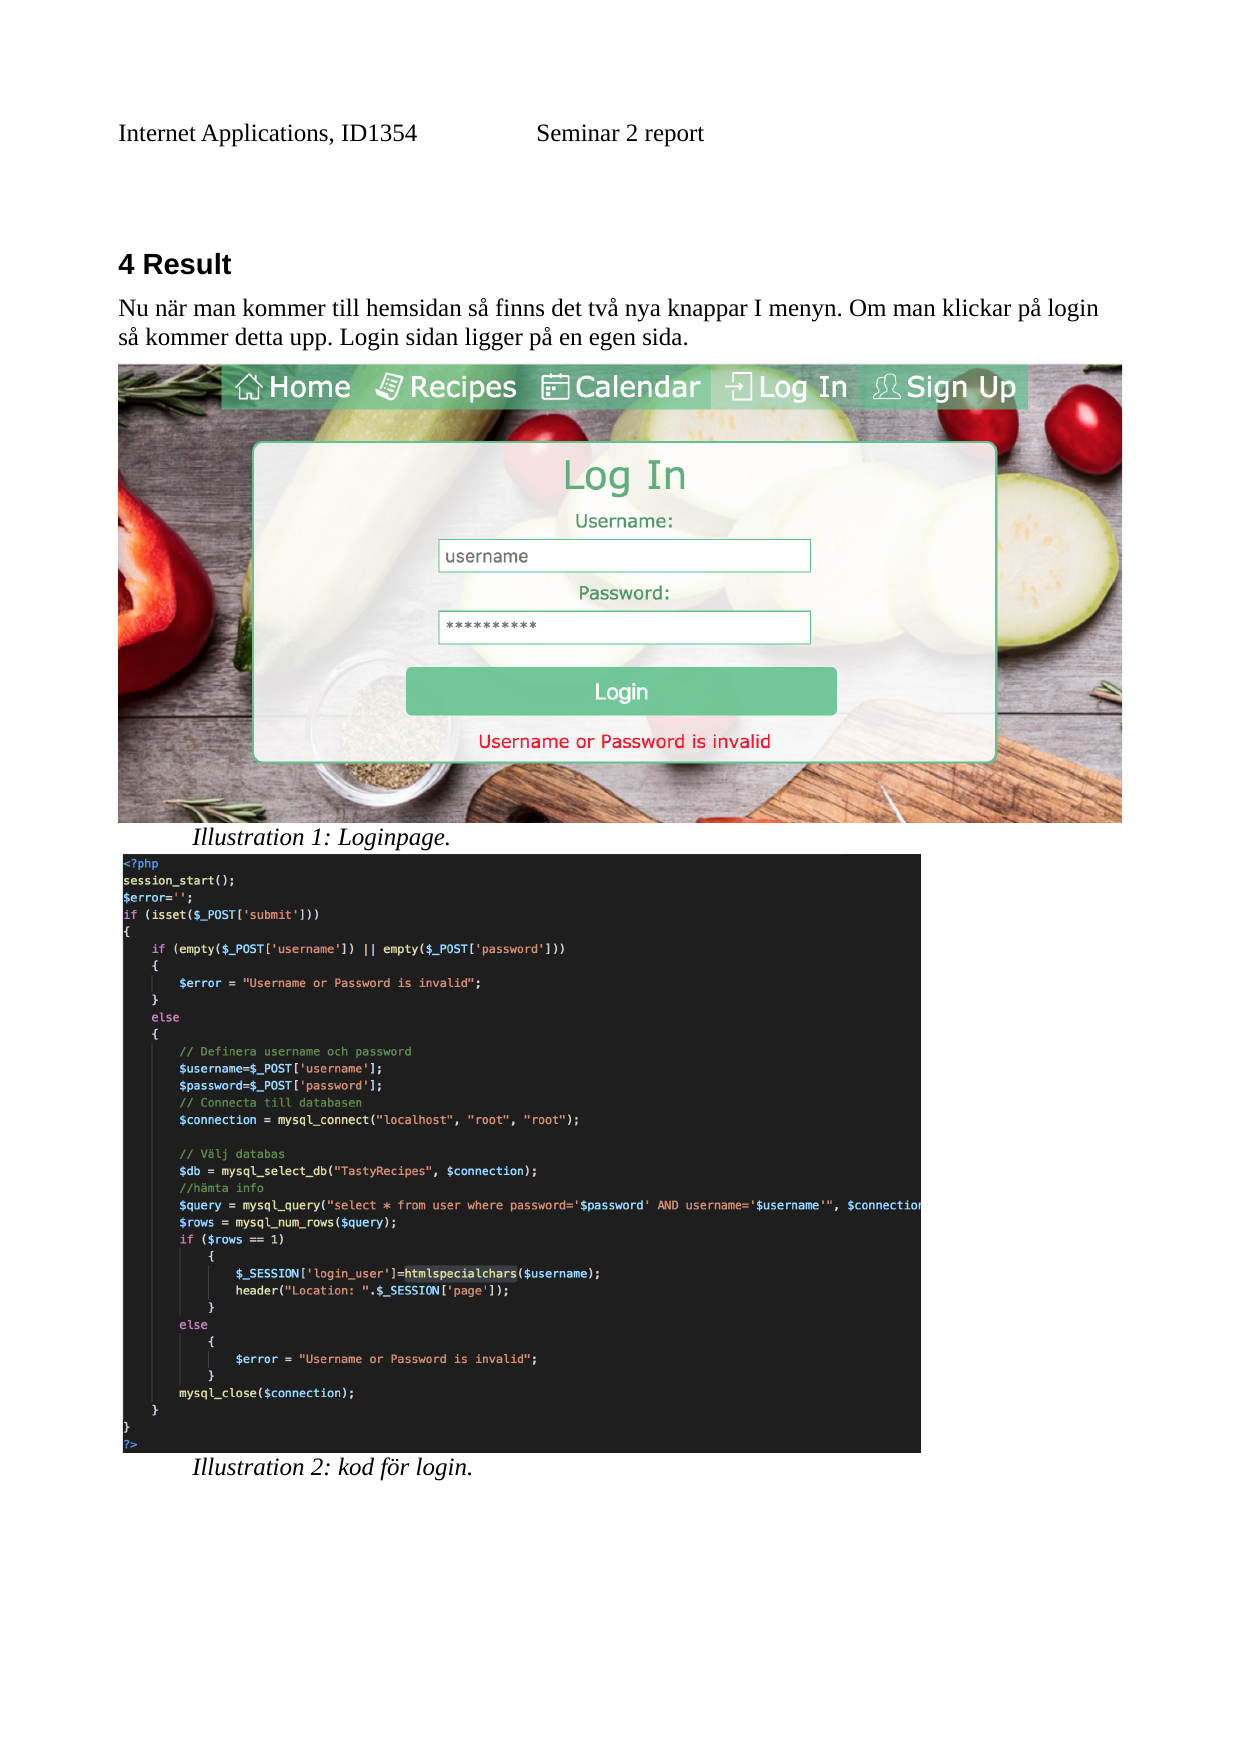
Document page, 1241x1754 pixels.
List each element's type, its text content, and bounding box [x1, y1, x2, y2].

picture [118, 363, 1123, 823]
picture [122, 854, 921, 1453]
subtitle 4 Result [118, 247, 1122, 281]
text Nu när man kommer till hemsidan så finns det två nya knappar I menyn. Om man klickar på login så kommer detta upp. Login sidan ligger på en egen sida. [118, 293, 1122, 351]
text Illustration 1: Loginpage. [118, 823, 1122, 851]
text Illustration 2: kod för login. [118, 863, 1122, 1481]
